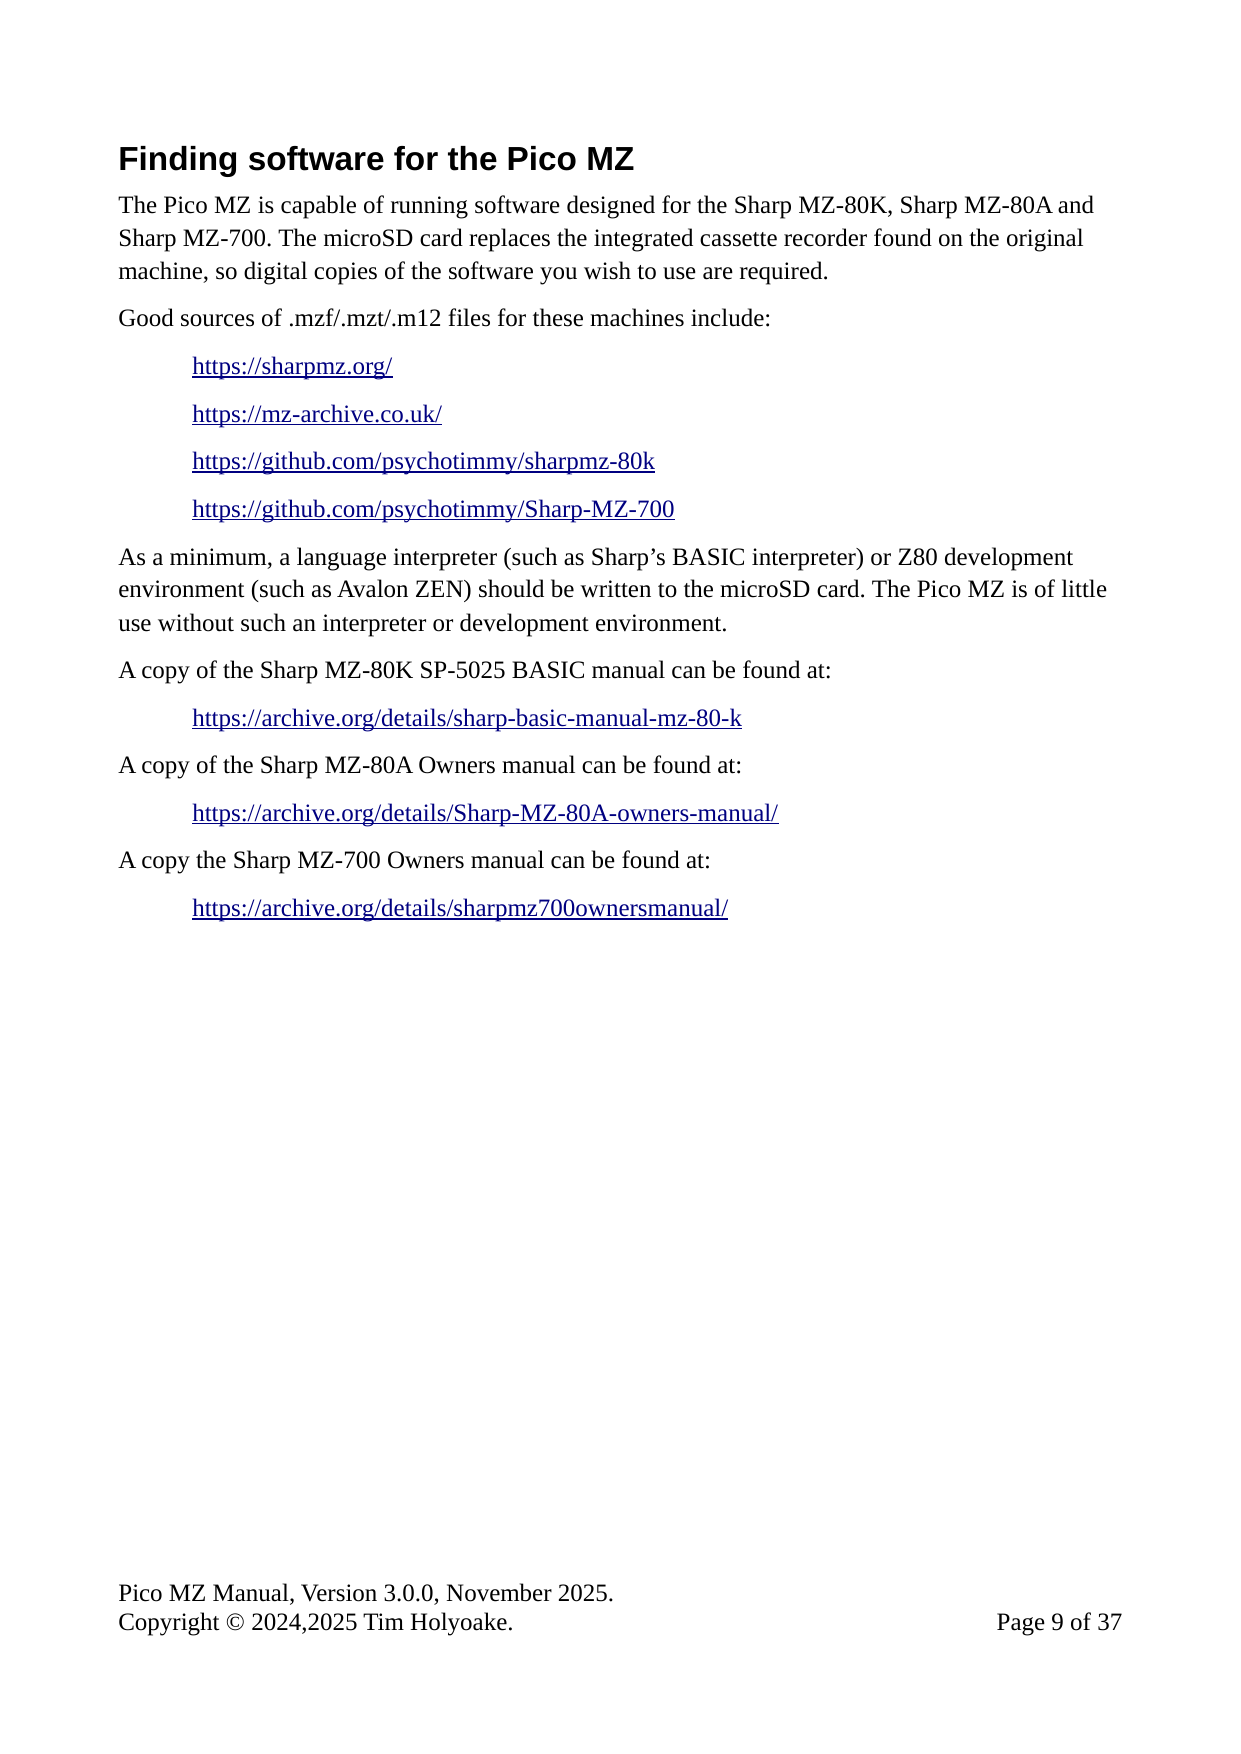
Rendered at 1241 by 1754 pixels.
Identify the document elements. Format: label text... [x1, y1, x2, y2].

text https://mz-archive.co.uk/ [118, 399, 1122, 427]
text https://archive.org/details/Sharp-MZ-80A-owners-manual/ [118, 798, 1122, 827]
text https://archive.org/details/sharpmz700ownersmanual/ [118, 893, 1122, 922]
text Good sources of .mzf/.mzt/.m12 files for these machines include: [118, 303, 1122, 332]
text A copy of the Sharp MZ-80K SP-5025 BASIC manual can be found at: [118, 655, 1122, 684]
text https://github.com/psychotimmy/Sharp-MZ-700 [118, 494, 1122, 523]
text A copy the Sharp MZ-700 Owners manual can be found at: [118, 846, 1122, 874]
text As a minimum, a language interpreter (such as Sharp’s BASIC interpreter) or Z80 development environment (such as Avalon ZEN) should be written to the microSD card. The Pico MZ is of little use without such an interpreter or development environment. [118, 542, 1122, 636]
text A copy of the Sharp MZ-80A Owners manual can be found at: [118, 750, 1122, 779]
text https://github.com/psychotimmy/sharpmz-80k [118, 446, 1122, 475]
subtitle Finding software for the Pico MZ [118, 139, 1122, 177]
text https://archive.org/details/sharp-basic-manual-mz-80-k [118, 703, 1122, 732]
text The Pico MZ is capable of running software designed for the Sharp MZ-80K, Sharp MZ-80A and Sharp MZ-700. The microSD card replaces the integrated cassette recorder found on the original machine, so digital copies of the software you wish to use are required. [118, 190, 1122, 285]
text https://sharpmz.org/ [118, 351, 1122, 380]
